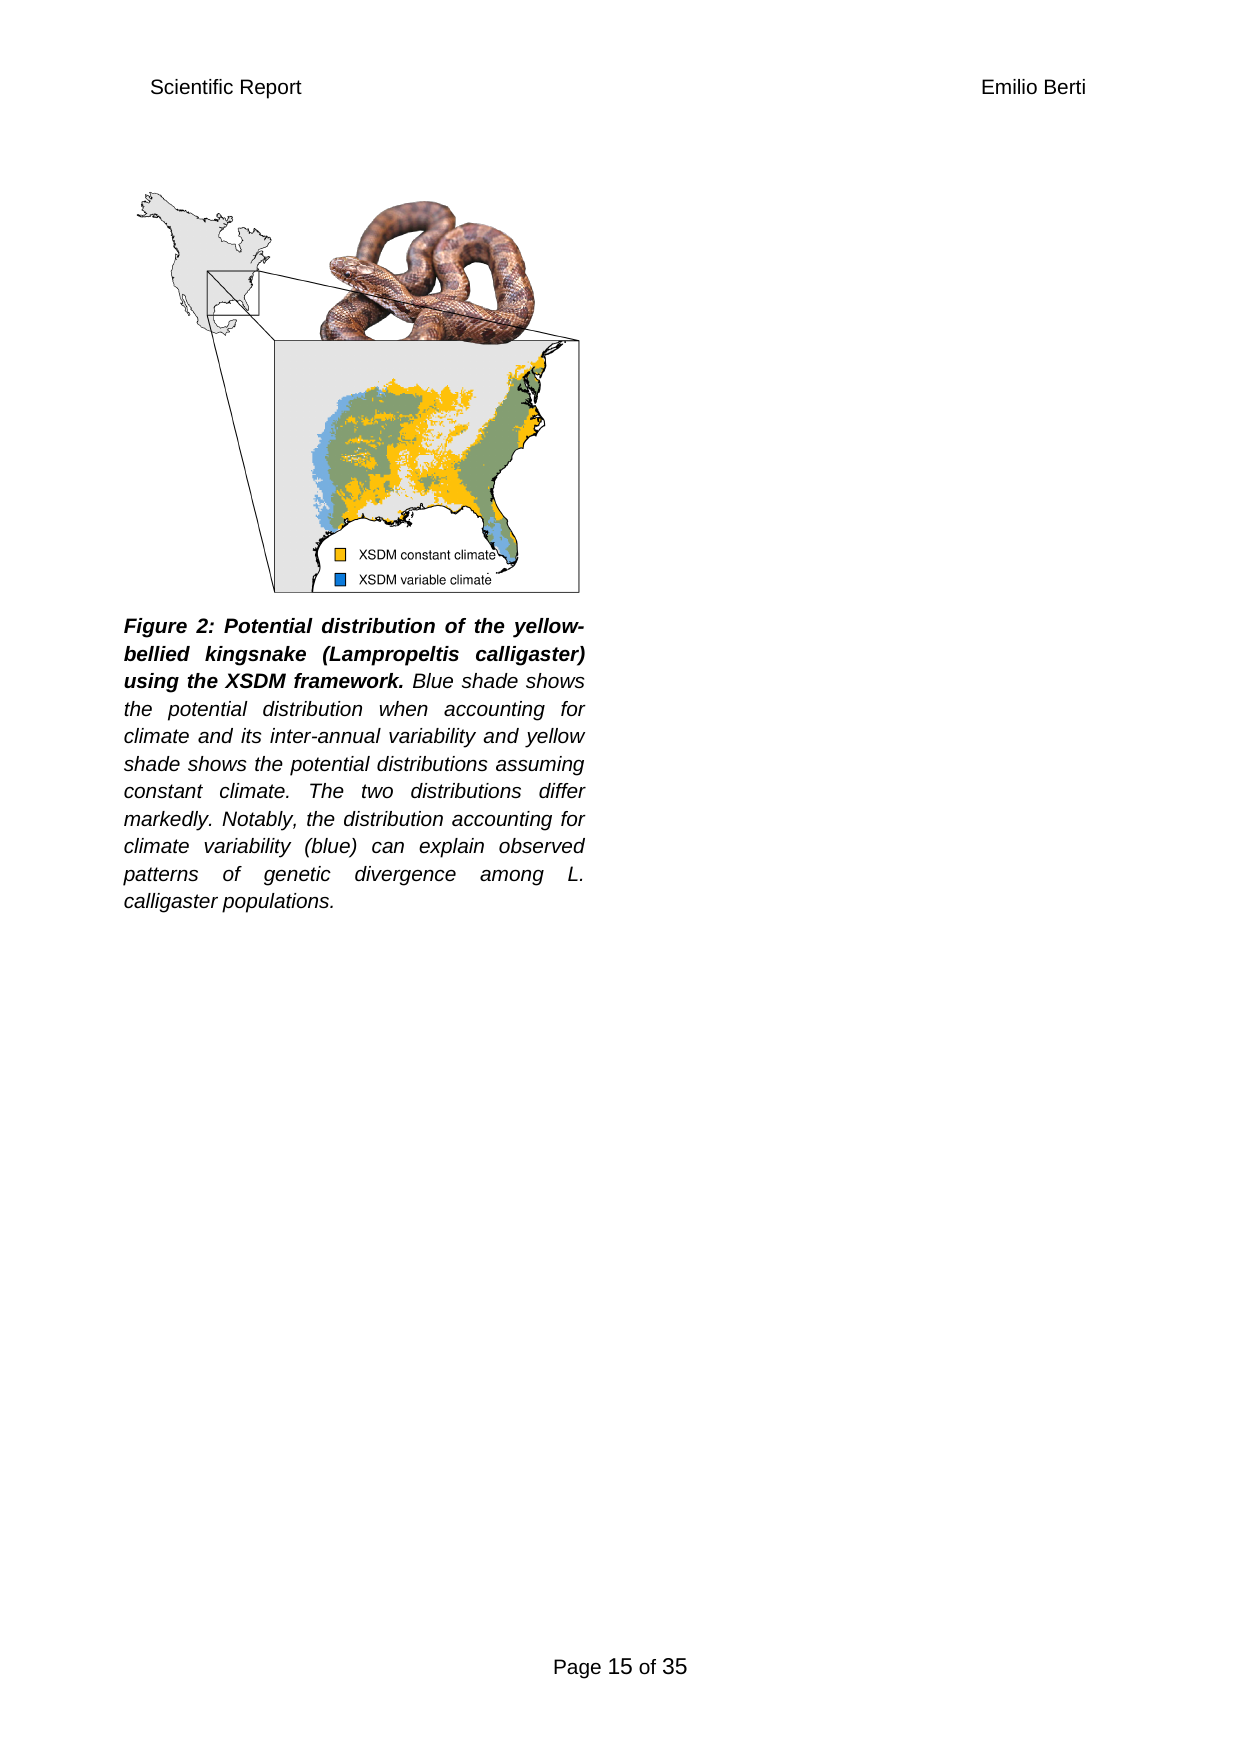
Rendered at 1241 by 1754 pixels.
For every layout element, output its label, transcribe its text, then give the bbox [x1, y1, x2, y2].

text Figure 2: Potential distribution of the yellow-bellied kingsnake (Lampropeltis calligaster) using the XSDM framework. Blue shade shows the potential distribution when accounting for climate and its inter-annual variability and yellow shade shows the potential distributions assuming constant climate. The two distributions differ markedly. Notably, the distribution accounting for climate variability (blue) can explain observed patterns of genetic divergence among L. calligaster populations. [123, 599, 585, 913]
picture [123, 187, 586, 599]
